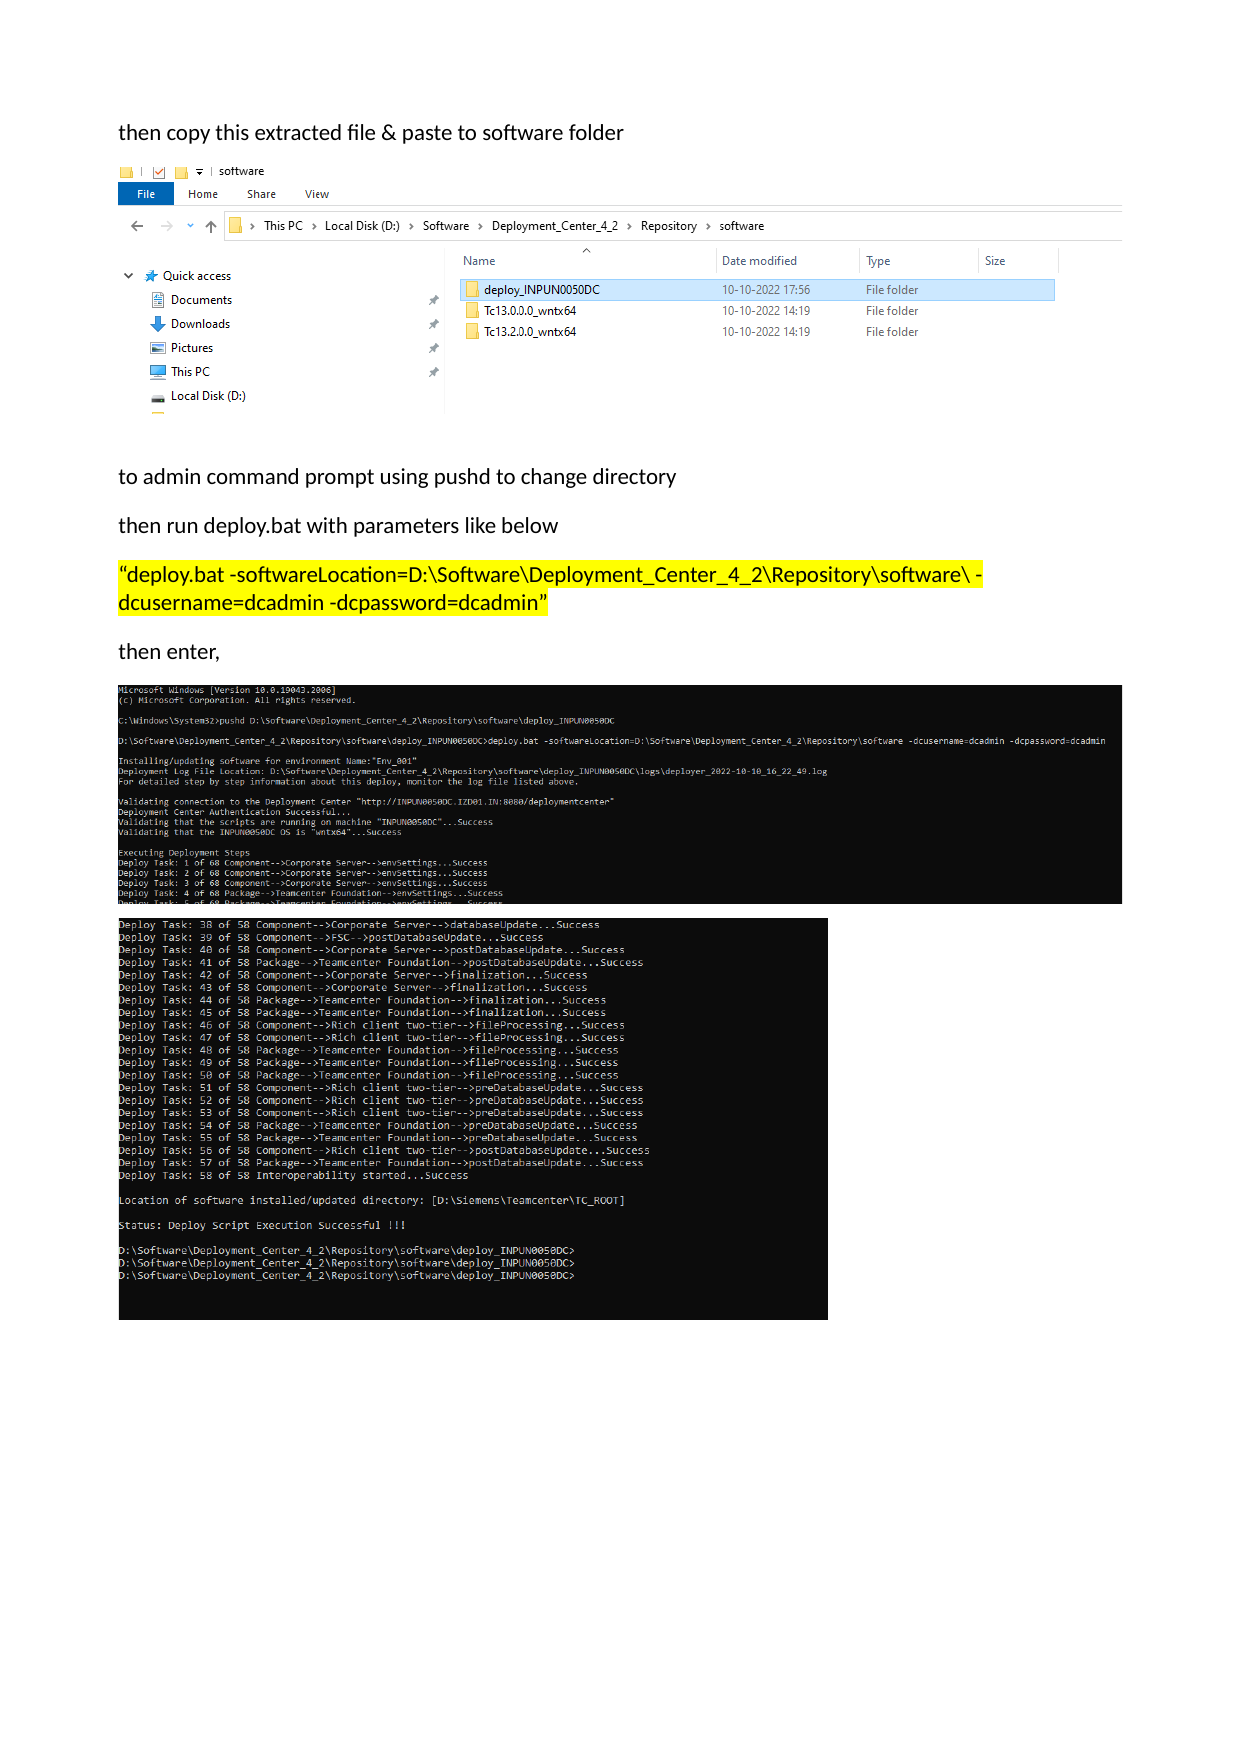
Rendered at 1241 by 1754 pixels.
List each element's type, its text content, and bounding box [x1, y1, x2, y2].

picture [118, 167, 1123, 414]
text then copy this extracted file & paste to software folder [118, 118, 1122, 146]
text to admin command prompt using pushd to change directory [118, 462, 1122, 490]
text then run deploy.bat with parameters like below [118, 511, 1122, 539]
picture [118, 685, 1123, 904]
text then enter, [118, 637, 1122, 665]
picture [118, 917, 828, 1320]
text “deploy.bat -softwareLocation=D:\Software\Deployment_Center_4_2\Repository\software\ -dcusername=dcadmin -dcpassword=dcadmin” [118, 560, 1122, 616]
